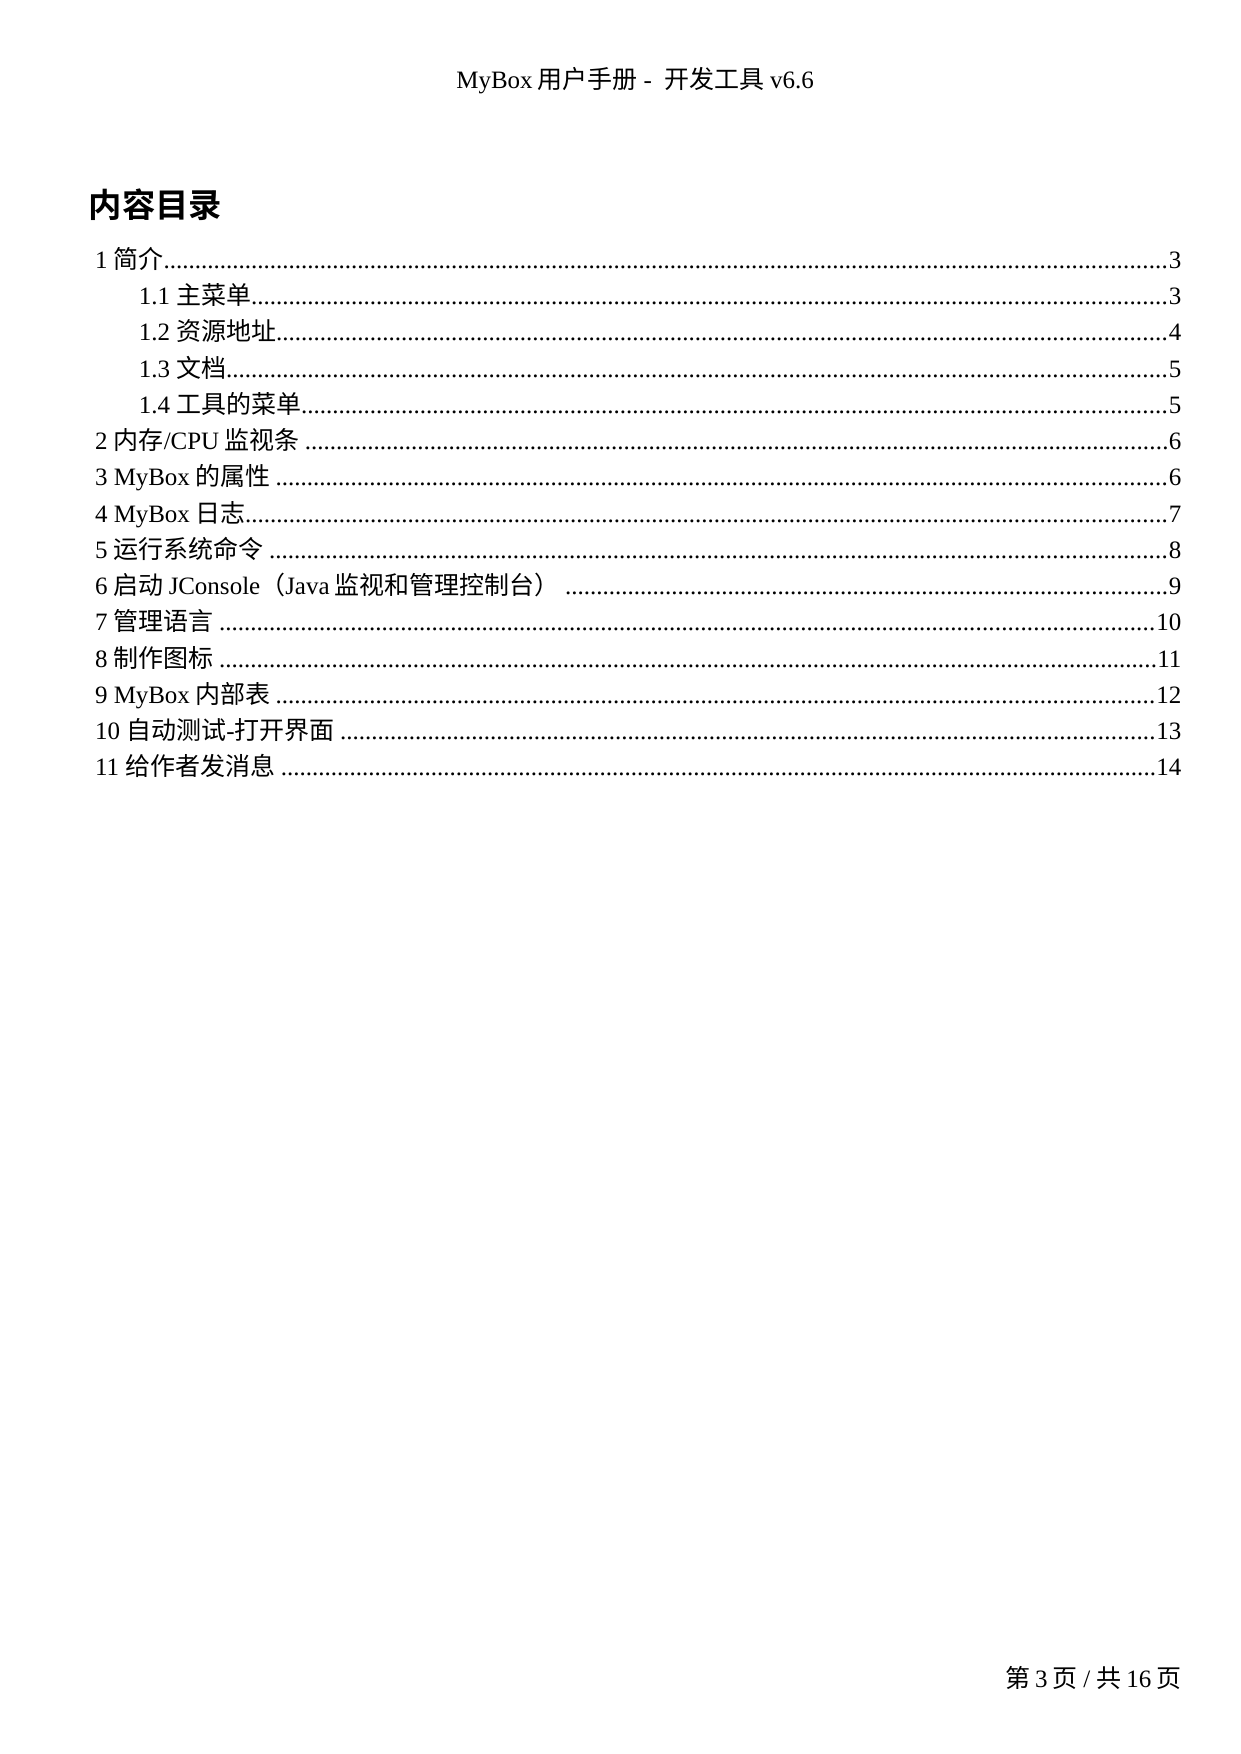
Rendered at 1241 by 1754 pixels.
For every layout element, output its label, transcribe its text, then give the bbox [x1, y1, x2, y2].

text 1.2 资源地址 4 [132, 312, 1181, 348]
text 3 MyBox的属性 6 [88, 457, 1181, 493]
text 5 运行系统命令 8 [88, 529, 1181, 566]
text 1.4 工具的菜单 5 [132, 384, 1181, 421]
text 1.1 主菜单 3 [132, 276, 1181, 312]
subtitle 内容目录 [88, 178, 1181, 227]
text 1 简介 3 [88, 239, 1181, 276]
text 2 内存/CPU监视条 6 [88, 421, 1181, 457]
text 9 MyBox内部表 12 [88, 674, 1181, 711]
text 11 给作者发消息 14 [88, 747, 1181, 783]
text 1.3 文档 5 [132, 348, 1181, 384]
text 7 管理语言 10 [88, 602, 1181, 638]
text 8 制作图标 11 [88, 638, 1181, 674]
text 4 MyBox日志 7 [88, 493, 1181, 529]
text 10 自动测试-打开界面 13 [88, 711, 1181, 747]
text 6 启动JConsole（Java监视和管理控制台） 9 [88, 566, 1181, 602]
